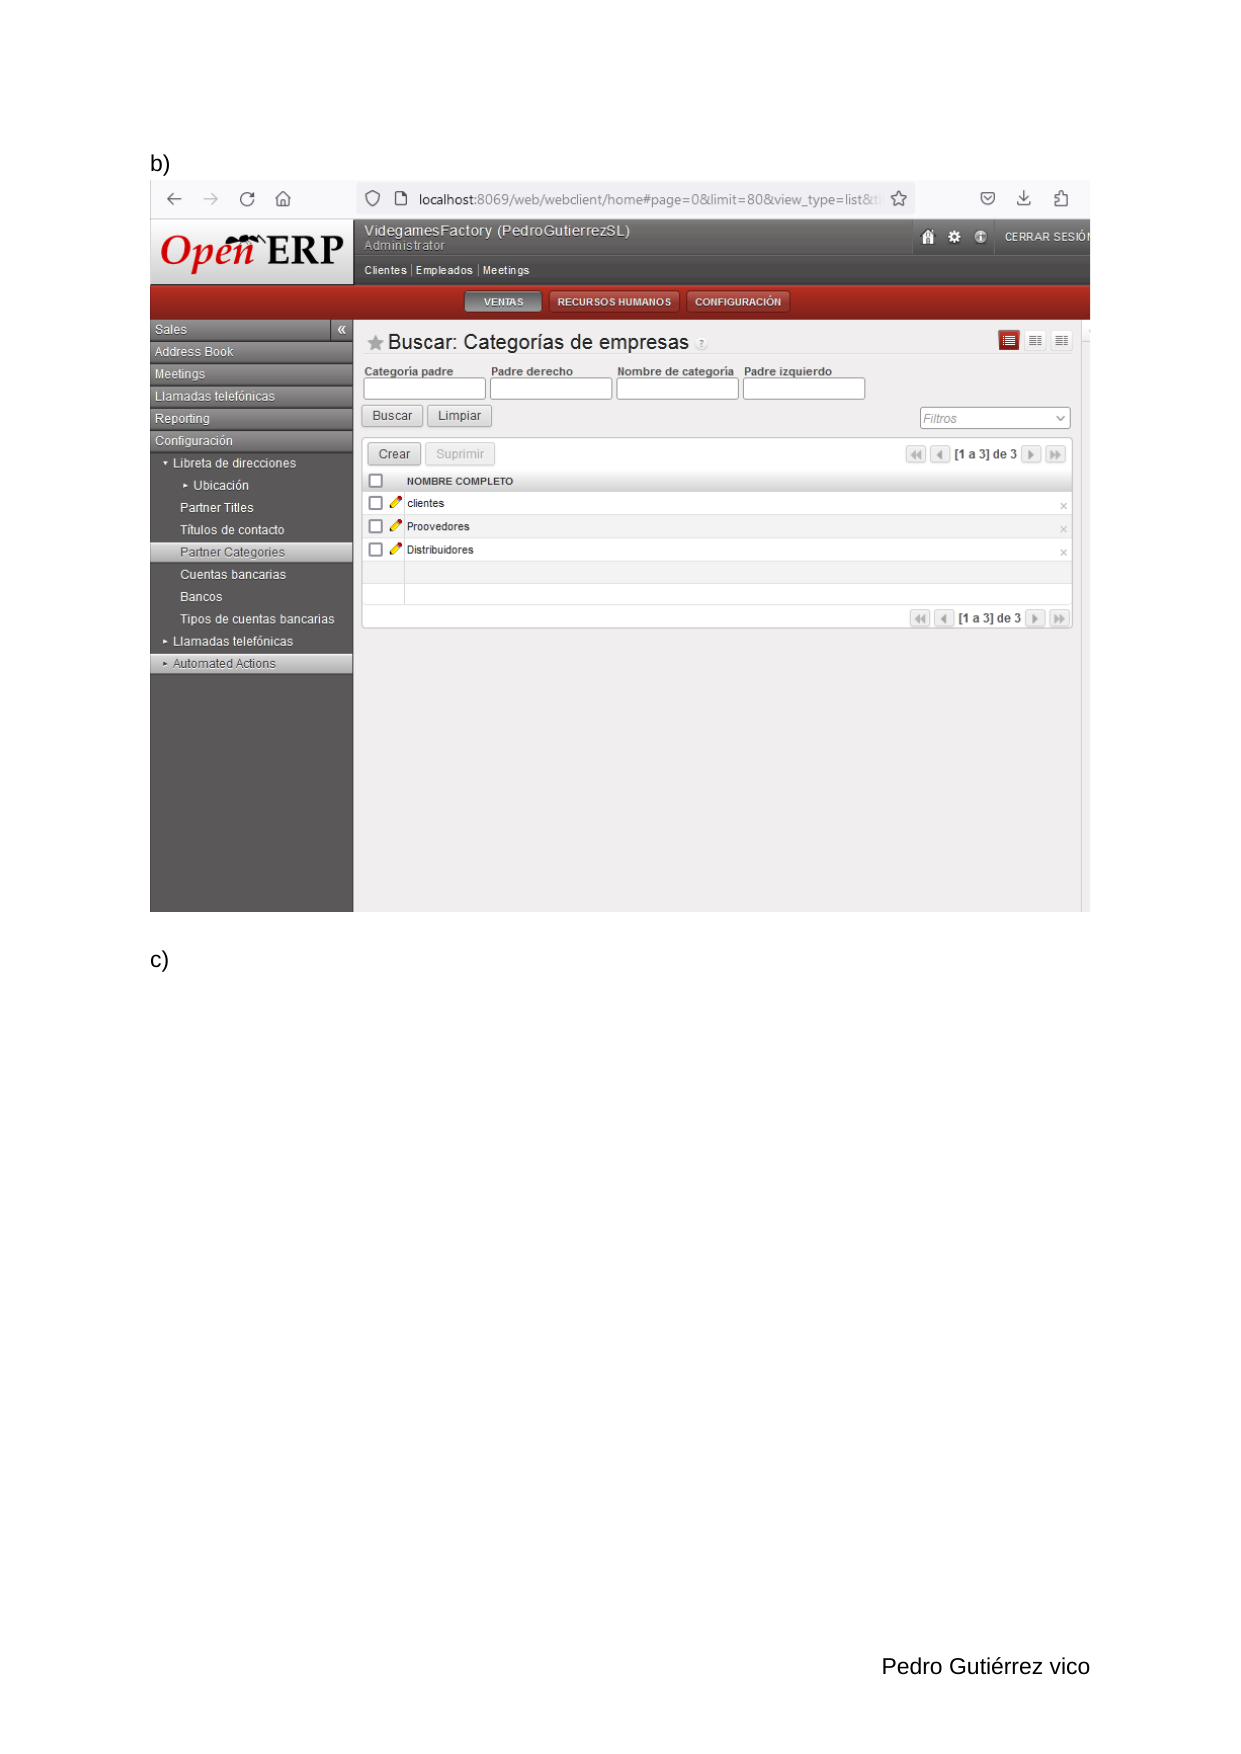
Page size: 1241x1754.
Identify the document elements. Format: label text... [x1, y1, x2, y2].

text b) [150, 150, 1090, 176]
text c) [150, 946, 1090, 972]
picture [150, 180, 1091, 912]
